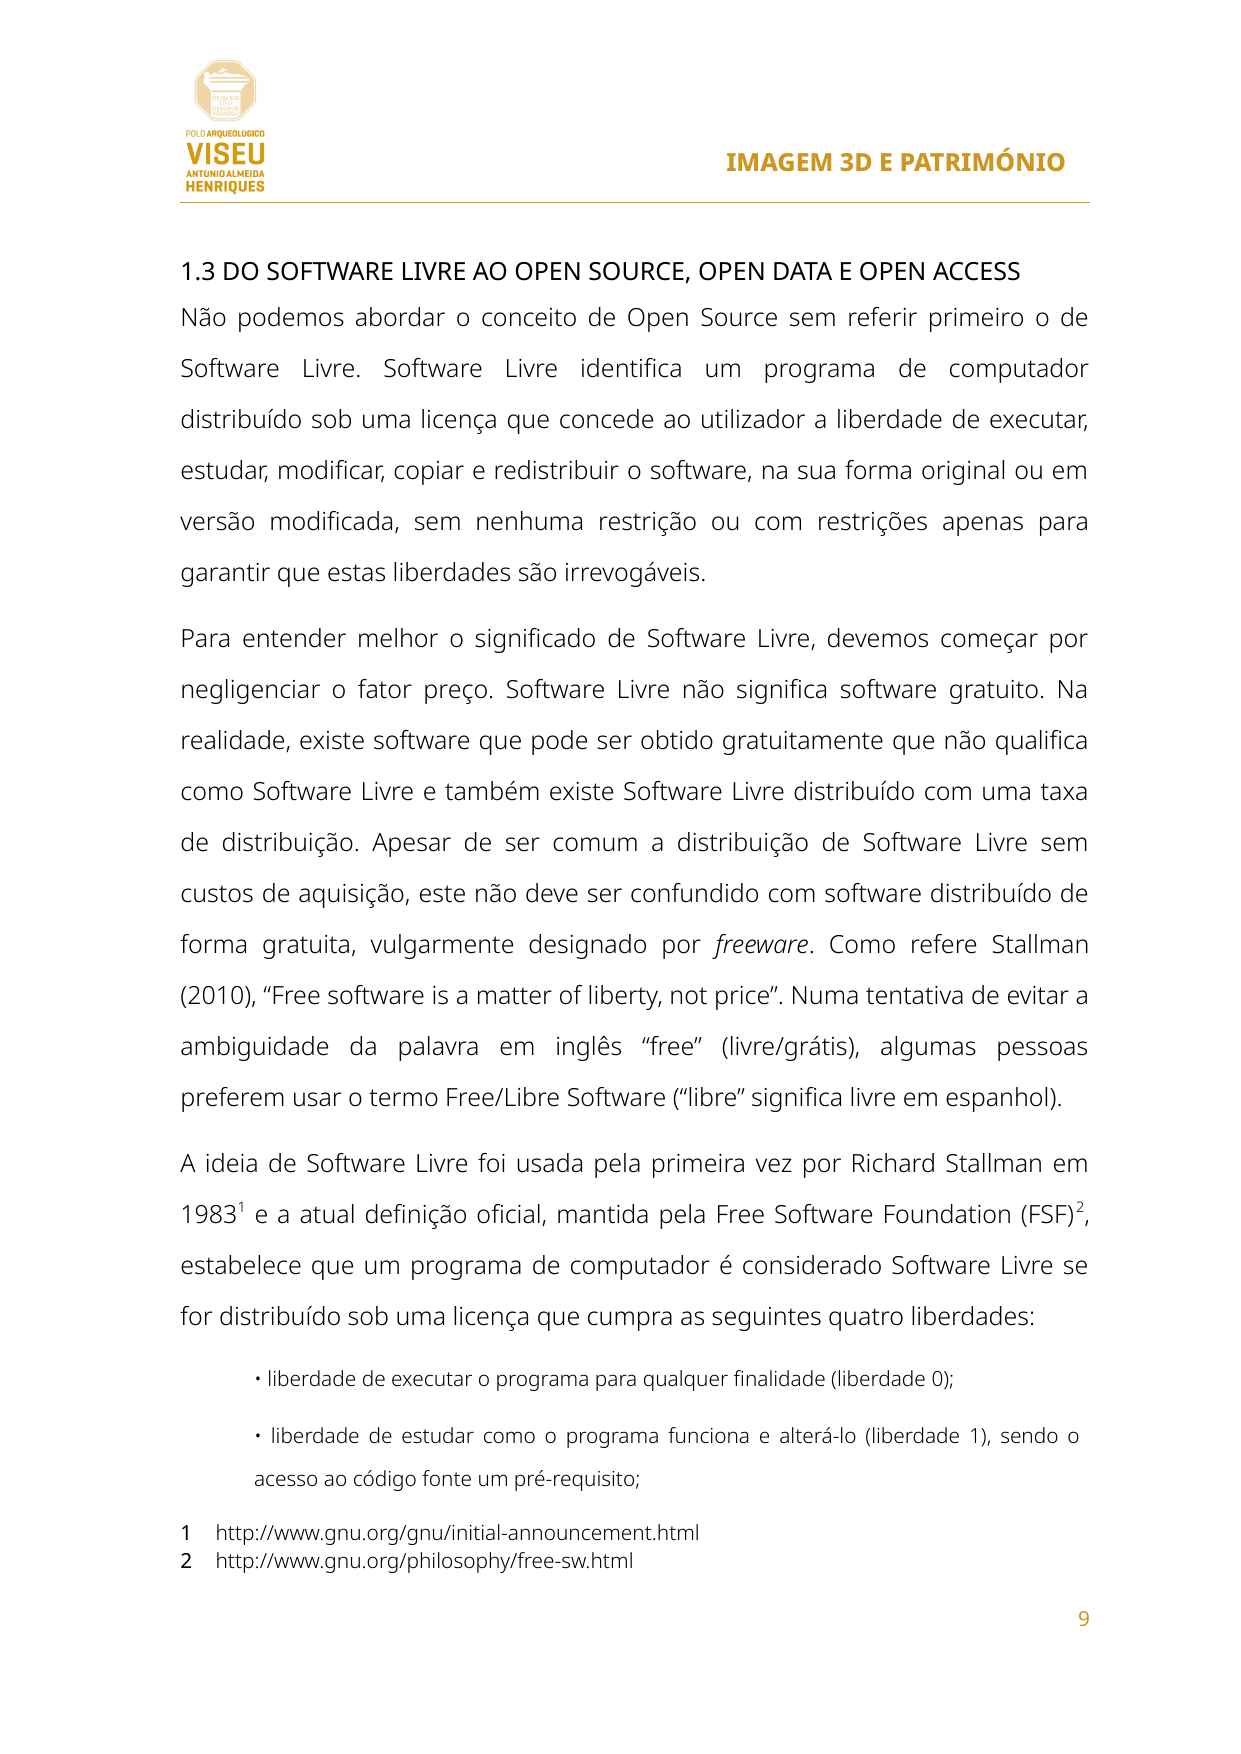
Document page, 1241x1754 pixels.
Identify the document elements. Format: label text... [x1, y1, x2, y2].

subtitle 1.3 Do Software Livre ao Open Source, Open Data e Open Access [180, 253, 1090, 287]
text http://www.gnu.org/gnu/initial-announcement.html [180, 1518, 1090, 1547]
text A ideia de Software Livre foi usada pela primeira vez por Richard Stallman em 1983 e a atual definição oficial, mantida pela Free Software Foundation (FSF), estabelece que um programa de computador é considerado Software Livre se for distribuído sob uma licença que cumpra as seguintes quatro liberdades: [180, 1146, 1090, 1333]
text Para entender melhor o significado de Software Livre, devemos começar por negligenciar o fator preço. Software Livre não significa software gratuito. Na realidade, existe software que pode ser obtido gratuitamente que não qualifica como Software Livre e também existe Software Livre distribuído com uma taxa de distribuição. Apesar de ser comum a distribuição de Software Livre sem custos de aquisição, este não deve ser confundido com software distribuído de forma gratuita, vulgarmente designado por freeware. Como refere Stallman (2010), “Free software is a matter of liberty, not price”. Numa tentativa de evitar a ambiguidade da palavra em inglês “free” (livre/grátis), algumas pessoas preferem usar o termo Free/Libre Software (“libre” significa livre em espanhol). [180, 621, 1090, 1114]
text http://www.gnu.org/philosophy/free-sw.html [180, 1547, 1090, 1575]
text • liberdade de executar o programa para qualquer finalidade (liberdade 0); [180, 1364, 1090, 1393]
text • liberdade de estudar como o programa funciona e alterá-lo (liberdade 1), sendo o acesso ao código fonte um pré-requisito; [180, 1422, 1090, 1493]
picture [183, 52, 299, 201]
text Não podemos abordar o conceito de Open Source sem referir primeiro o de Software Livre. Software Livre identifica um programa de computador distribuído sob uma licença que concede ao utilizador a liberdade de executar, estudar, modificar, copiar e redistribuir o software, na sua forma original ou em versão modificada, sem nenhuma restrição ou com restrições apenas para garantir que estas liberdades são irrevogáveis. [180, 300, 1090, 589]
